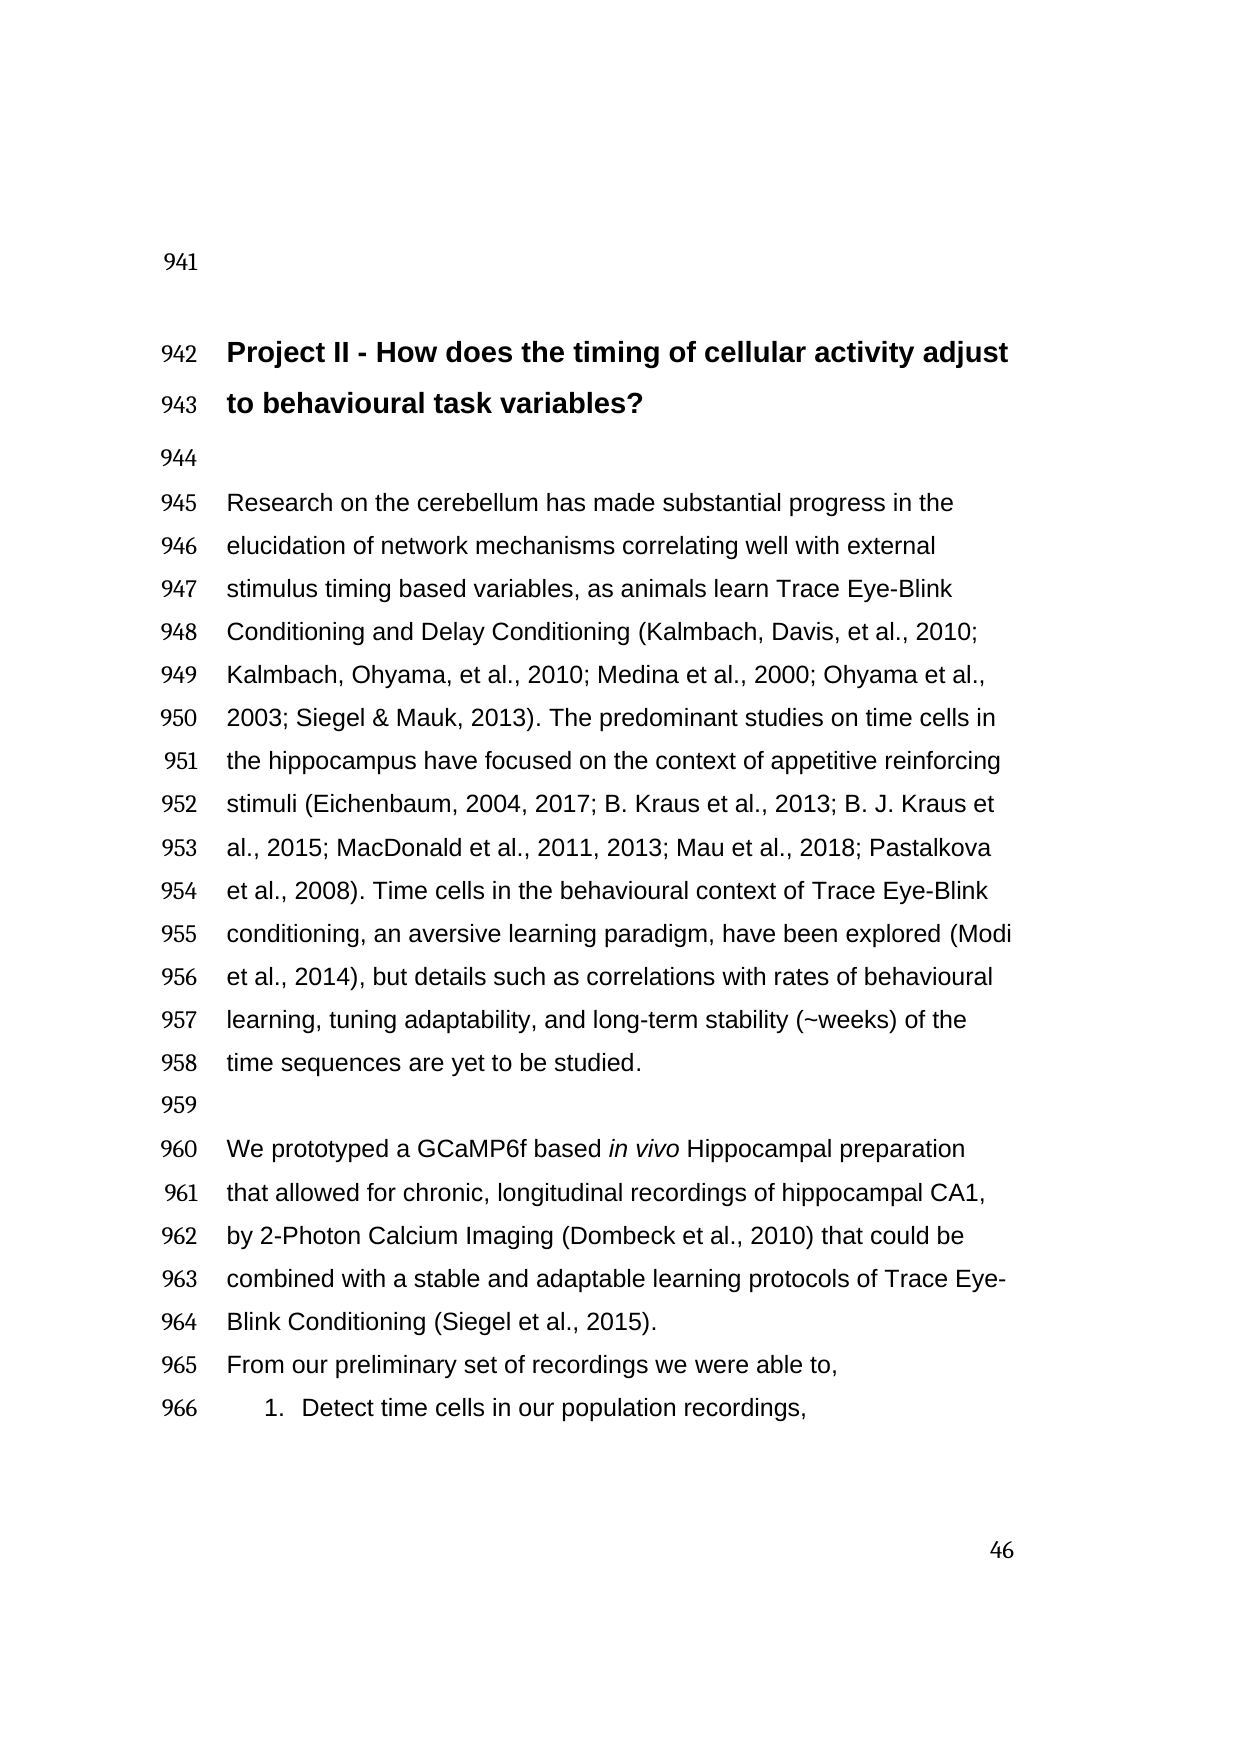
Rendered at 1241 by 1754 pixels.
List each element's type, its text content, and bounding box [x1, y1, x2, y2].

subtitle Project II - How does the timing of cellular activity adjust to behavioural task variables? [226, 335, 1014, 419]
text Research on the cerebellum has made substantial progress in the elucidation of network mechanisms correlating well with external stimulus timing based variables, as animals learn Trace Eye-Blink Conditioning and Delay Conditioning (Kalmbach, Davis, et al., 2010; Kalmbach, Ohyama, et al., 2010; Medina et al., 2000; Ohyama et al., 2003; Siegel & Mauk, 2013)⁠. The predominant studies on time cells in the hippocampus have focused on the context of appetitive reinforcing stimuli (Eichenbaum, 2004, 2017; B. Kraus et al., 2013; B. J. Kraus et al., 2015; MacDonald et al., 2011, 2013; Mau et al., 2018; Pastalkova et al., 2008)⁠. Time cells in the behavioural context of Trace Eye-Blink conditioning, an aversive learning paradigm, have been explored (Modi et al., 2014)⁠, but details such as correlations with rates of behavioural learning, tuning adaptability, and long-term stability (~weeks) of the time sequences are yet to be studied. [226, 487, 1014, 1077]
list Detect time cells in our population recordings, [264, 1393, 1014, 1422]
text From our preliminary set of recordings we were able to, [226, 1350, 1014, 1379]
text We prototyped a GCaMP6f based in vivo Hippocampal preparation that allowed for chronic, longitudinal recordings of hippocampal CA1, by 2-Photon Calcium Imaging (Dombeck et al., 2010)⁠ that could be combined with a stable and adaptable learning protocols of Trace Eye-Blink Conditioning (Siegel et al., 2015)⁠. [226, 1134, 1014, 1336]
